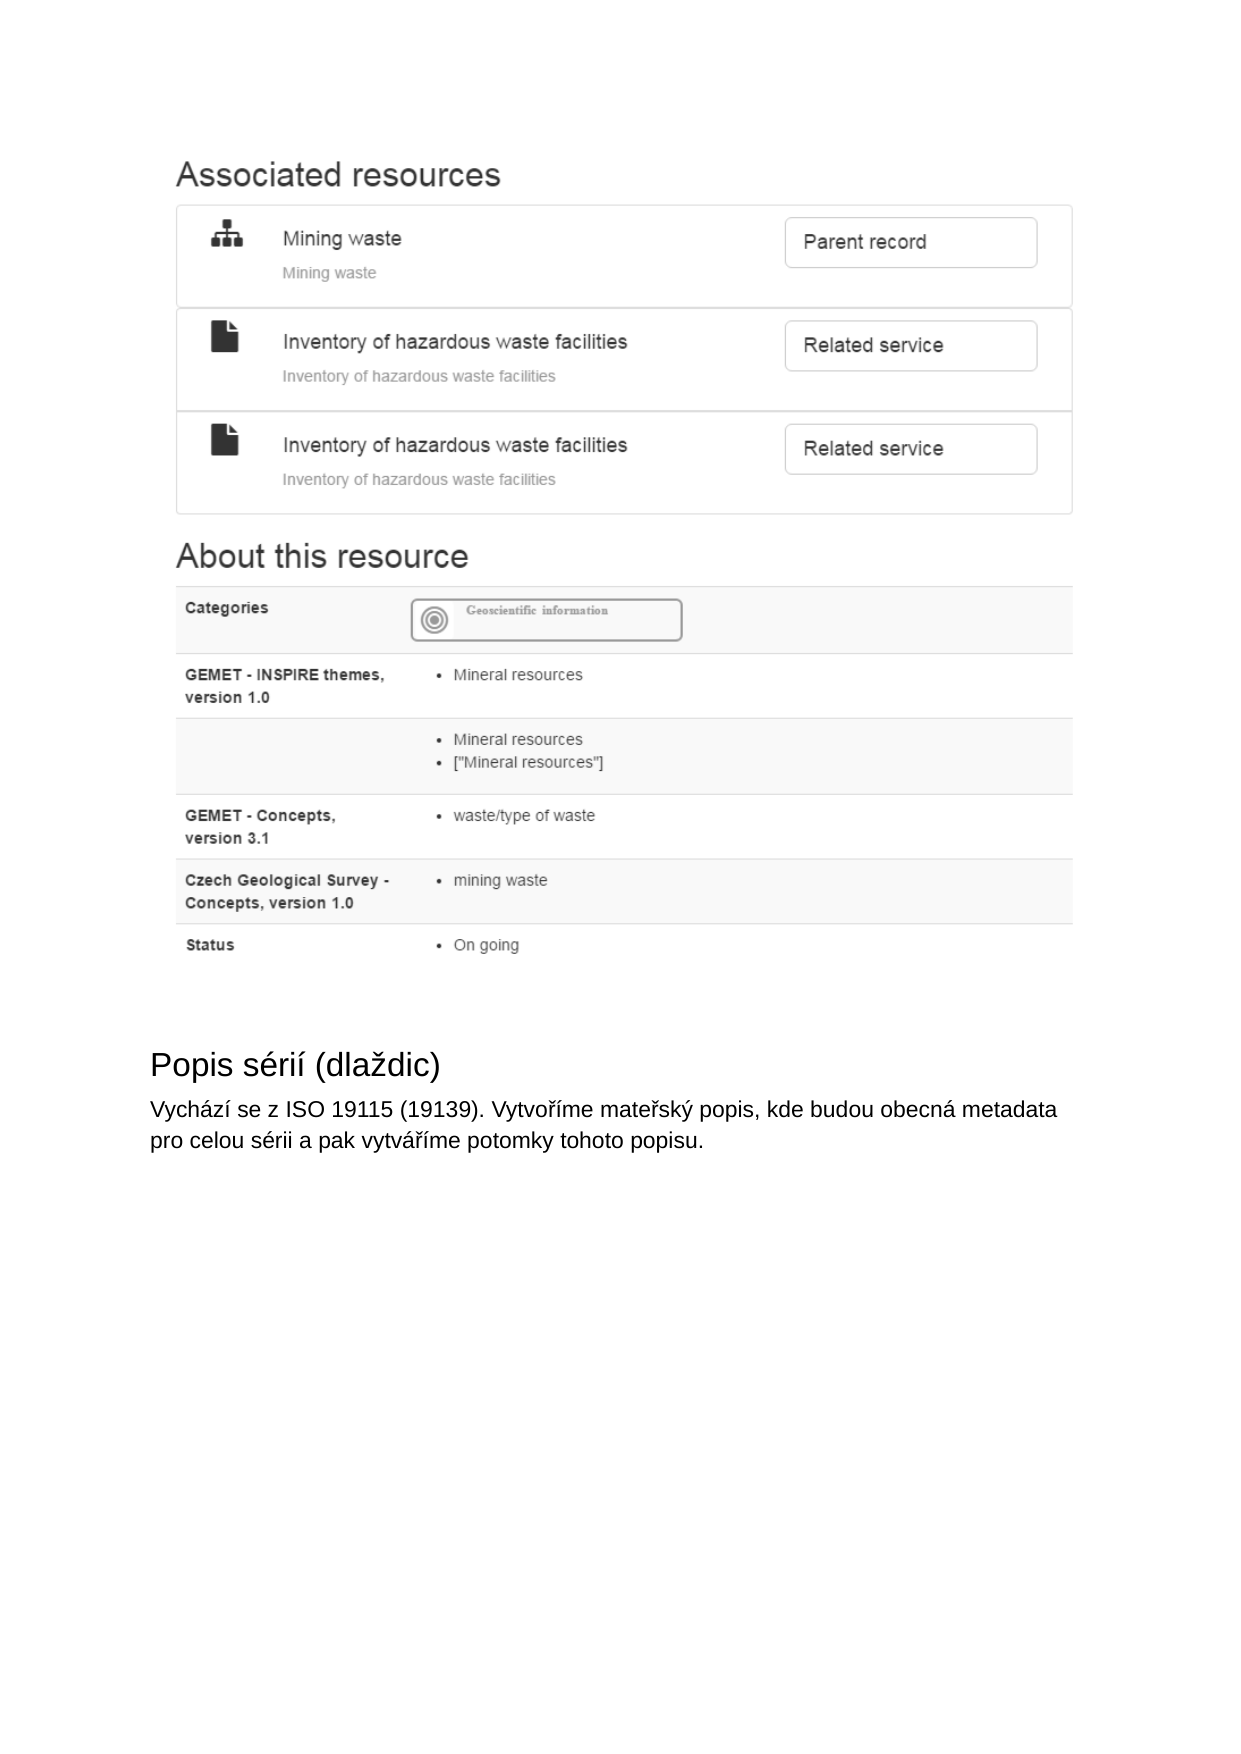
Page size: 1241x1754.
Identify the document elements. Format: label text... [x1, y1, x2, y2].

text Vychází se z ISO 19115 (19139). Vytvoříme mateřský popis, kde budou obecná metadata pro celou sérii a pak vytváříme potomky tohoto popisu. [150, 1096, 1090, 1153]
picture [150, 150, 1091, 1005]
subtitle Popis sérií (dlaždic) [150, 1046, 1090, 1084]
